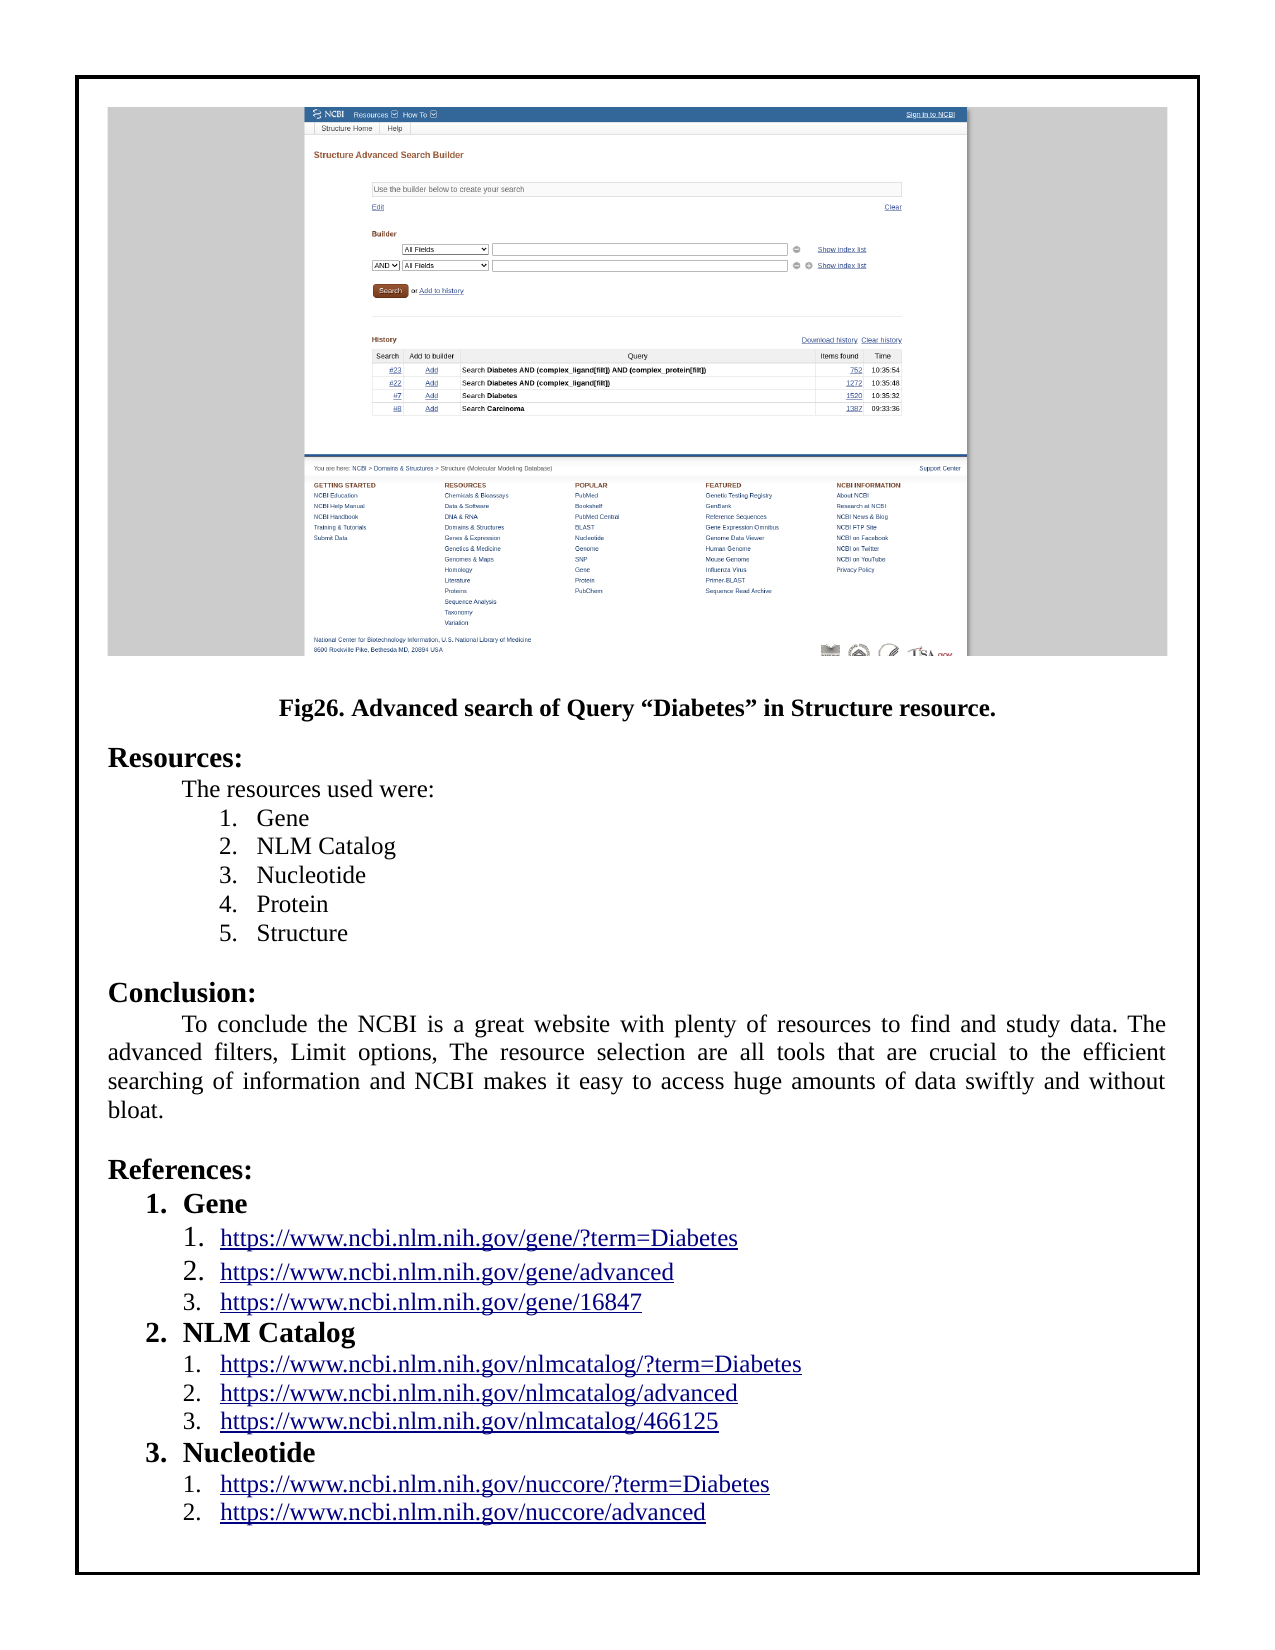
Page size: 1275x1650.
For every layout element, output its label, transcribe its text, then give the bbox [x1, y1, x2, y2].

list Nucleotide [219, 860, 1167, 889]
list Gene [219, 803, 1167, 831]
text The resources used were: [108, 774, 1167, 803]
list NLM Catalog [145, 1315, 1167, 1349]
list Nucleotide [145, 1435, 1167, 1469]
list Protein [219, 889, 1167, 918]
text Fig26. Advanced search of Query “Diabetes” in Structure resource. [108, 656, 1167, 722]
list https://www.ncbi.nlm.nih.gov/nlmcatalog/advanced [183, 1378, 1167, 1406]
list https://www.ncbi.nlm.nih.gov/nuccore/advanced [183, 1497, 1167, 1526]
picture [107, 107, 1168, 656]
list Gene [145, 1186, 1167, 1219]
text Resources: [108, 740, 1167, 774]
list https://www.ncbi.nlm.nih.gov/gene/?term=Diabetes [183, 1219, 1167, 1253]
list https://www.ncbi.nlm.nih.gov/gene/advanced [183, 1253, 1167, 1287]
text References: [108, 1152, 1167, 1186]
list https://www.ncbi.nlm.nih.gov/gene/16847 [183, 1287, 1167, 1315]
list https://www.ncbi.nlm.nih.gov/nuccore/?term=Diabetes [183, 1469, 1167, 1497]
text Conclusion: [108, 975, 1167, 1009]
list https://www.ncbi.nlm.nih.gov/nlmcatalog/?term=Diabetes [183, 1349, 1167, 1378]
list NLM Catalog [219, 831, 1167, 860]
list Structure [219, 918, 1167, 946]
text To conclude the NCBI is a great website with plenty of resources to find and study data. The advanced filters, Limit options, The resource selection are all tools that are crucial to the efficient searching of information and NCBI makes it easy to access huge amounts of data swiftly and without bloat. [108, 1009, 1167, 1124]
list https://www.ncbi.nlm.nih.gov/nlmcatalog/466125 [183, 1406, 1167, 1435]
